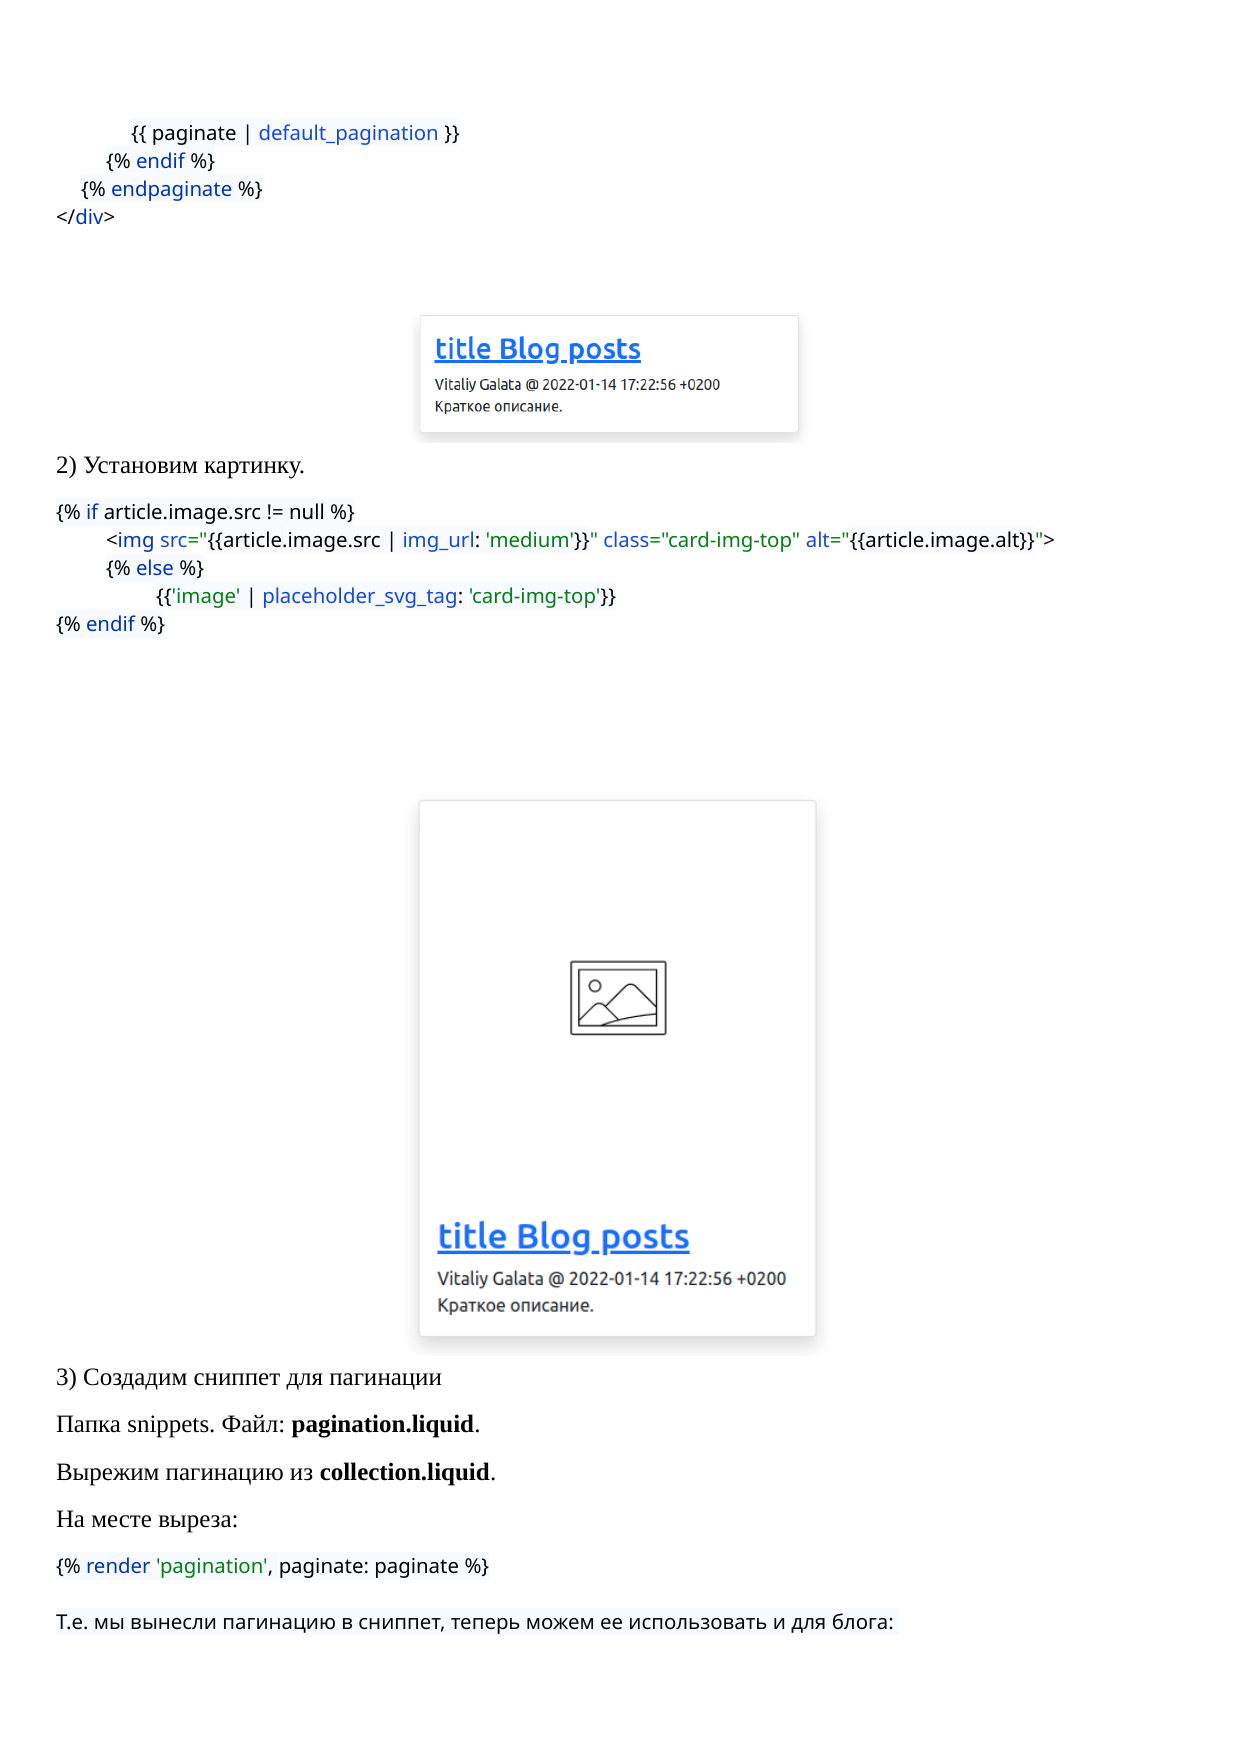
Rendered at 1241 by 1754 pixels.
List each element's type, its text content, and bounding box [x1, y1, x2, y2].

text {% else %} [56, 554, 1187, 582]
text {% endif %} [56, 146, 1187, 174]
text 3) Создадим сниппет для пагинации [56, 1362, 1187, 1390]
text {% if article.image.src != null %} [56, 498, 1187, 526]
picture [402, 790, 841, 1356]
text {{ paginate | default_pagination }} [56, 118, 1187, 146]
text Вырежим пагинацию из collection.liquid. [56, 1457, 1187, 1486]
text Т.е. мы вынесли пагинацию в сниппет, теперь можем ее использовать и для блога: [56, 1608, 1187, 1635]
picture [411, 307, 832, 443]
text {% endpaginate %} [56, 174, 1187, 202]
text {% endif %} [56, 610, 1187, 638]
text На месте выреза: [56, 1504, 1187, 1533]
text {% render 'pagination', paginate: paginate %} [56, 1552, 1187, 1580]
text Папка snippets. Файл: pagination.liquid. [56, 1409, 1187, 1438]
text </div> [56, 202, 1187, 230]
text {{'image' | placeholder_svg_tag: 'card-img-top'}} [56, 582, 1187, 610]
text <img src="{{article.image.src | img_url: 'medium'}}" class="card-img-top" alt="{{article.image.alt}}"> [56, 526, 1187, 554]
text 2) Установим картинку. [56, 450, 1187, 479]
